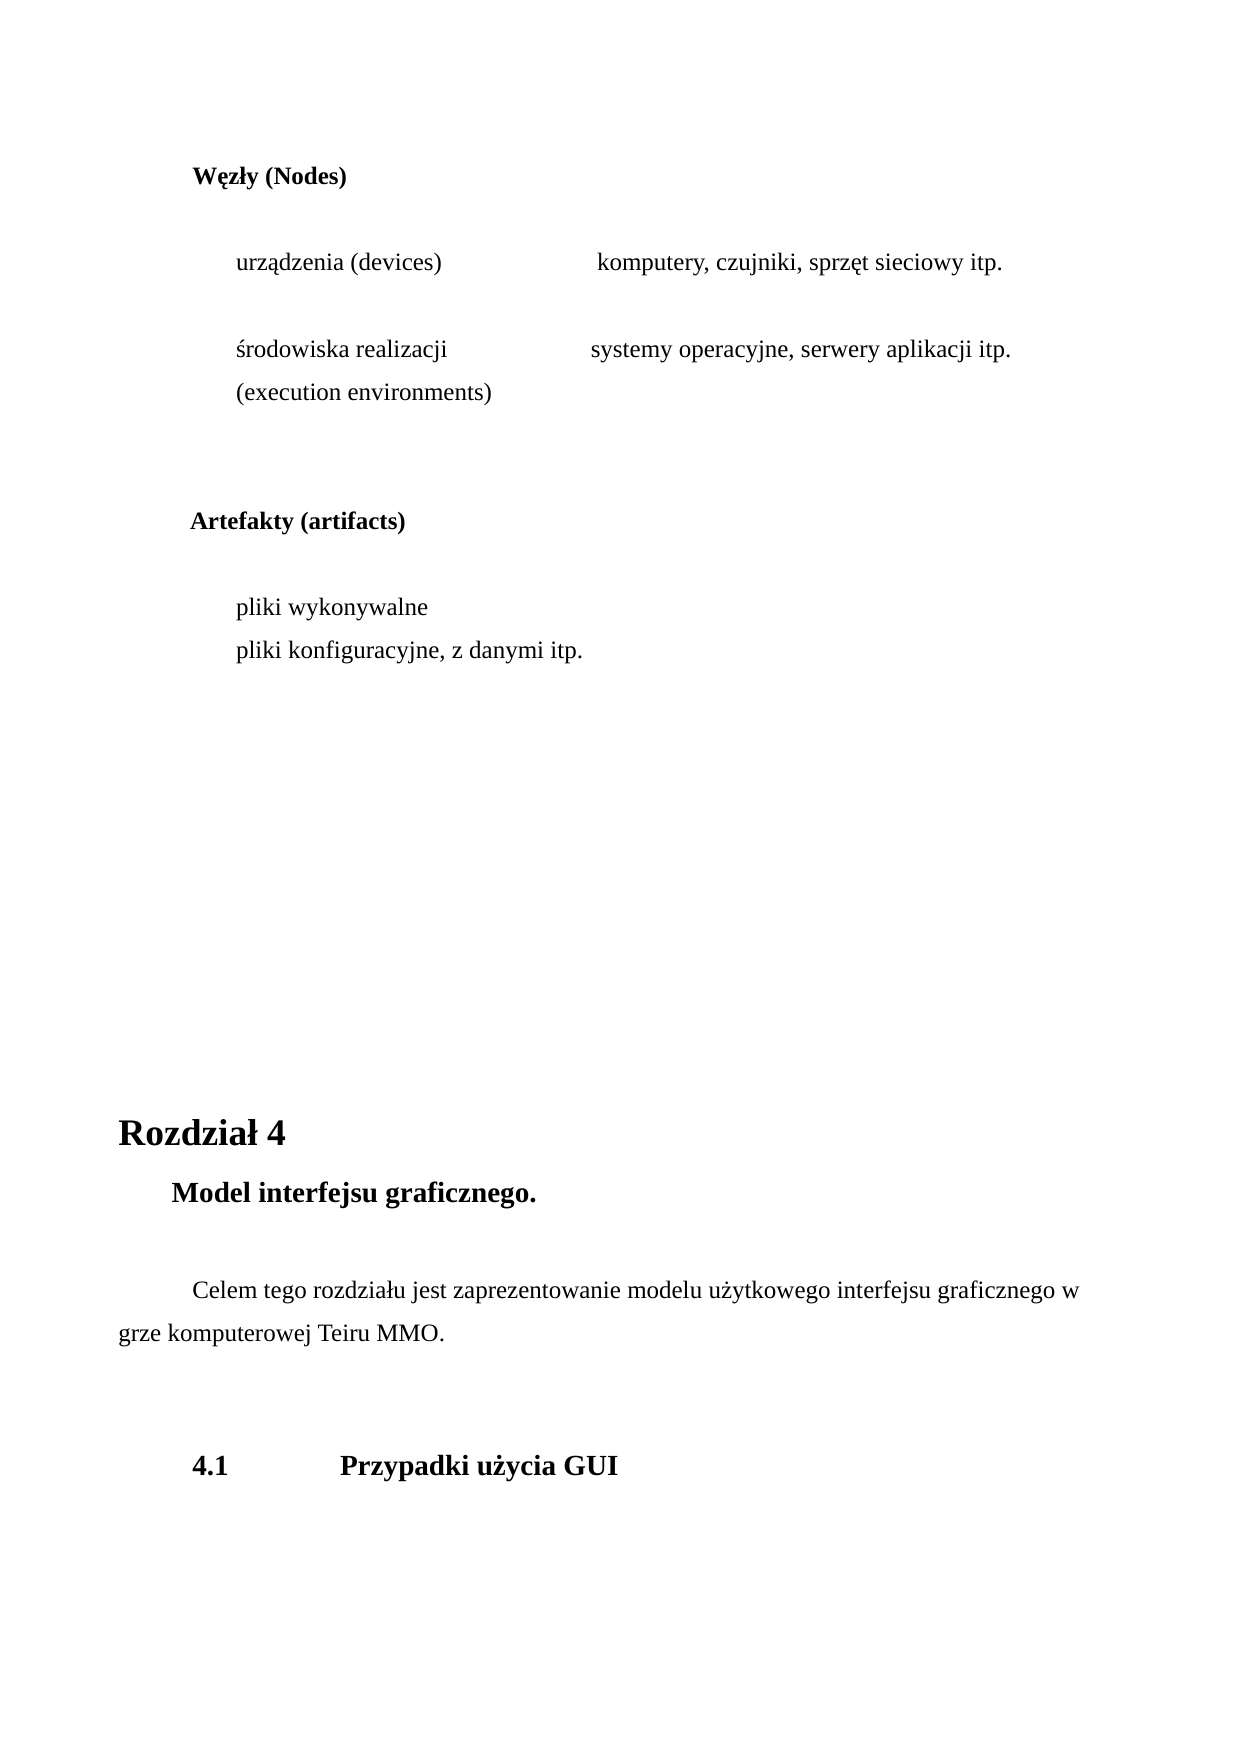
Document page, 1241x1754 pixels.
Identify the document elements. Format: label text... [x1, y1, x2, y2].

text środowiska realizacji systemy operacyjne, serwery aplikacji itp. [118, 334, 1122, 362]
text pliki wykonywalne [118, 592, 1122, 621]
text urządzenia (devices) komputery, czujniki, sprzęt sieciowy itp. [118, 247, 1122, 276]
text (execution environments) [118, 377, 1122, 406]
text Model interfejsu graficznego. [118, 1175, 1122, 1208]
text 4.1 Przypadki użycia GUI [118, 1448, 1122, 1481]
text Rozdział 4 [118, 1110, 1122, 1153]
text Węzły (Nodes) [118, 161, 1122, 190]
text Celem tego rozdziału jest zaprezentowanie modelu użytkowego interfejsu graficznego w grze komputerowej Teiru MMO. [118, 1275, 1122, 1347]
text Artefakty (artifacts) [118, 506, 1122, 535]
text pliki konfiguracyjne, z danymi itp. [118, 636, 1122, 664]
